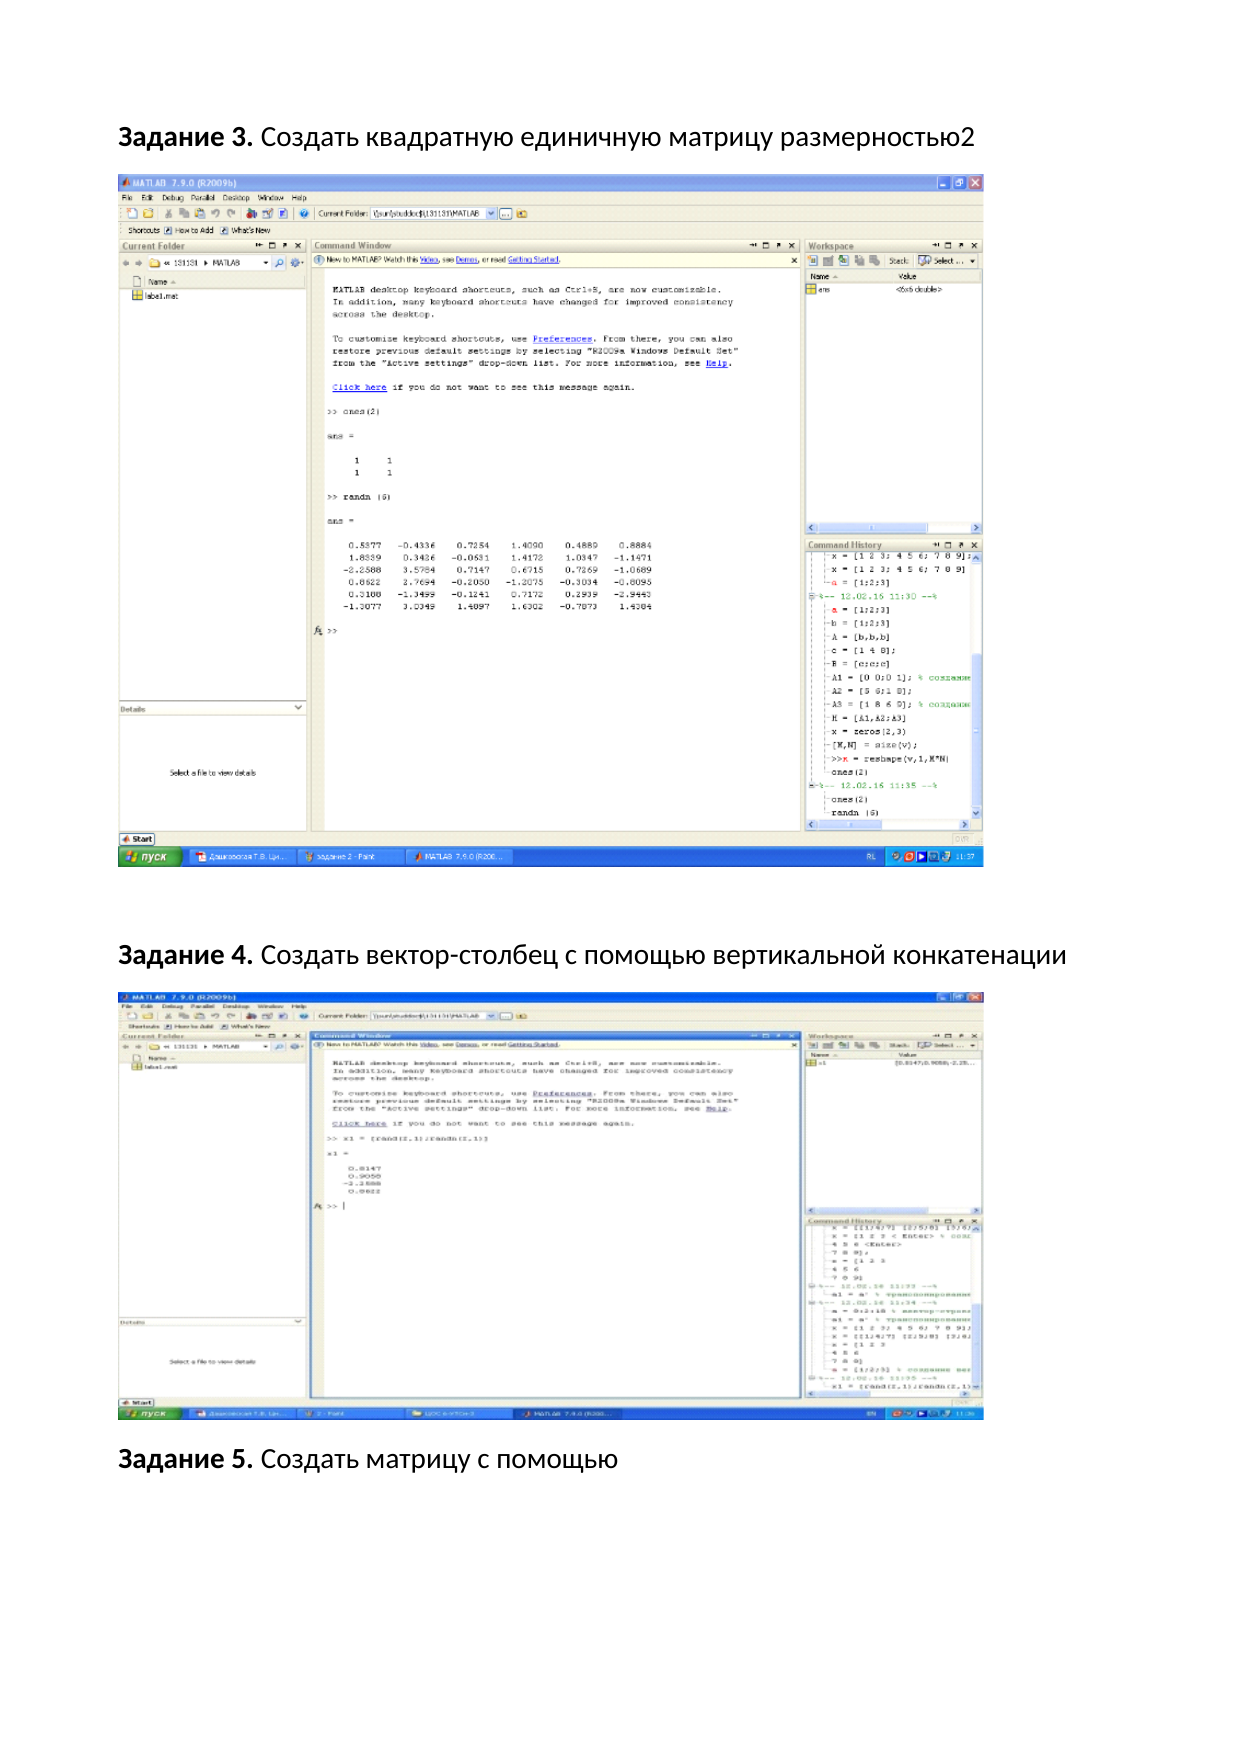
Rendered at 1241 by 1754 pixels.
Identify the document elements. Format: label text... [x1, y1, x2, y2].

text Задание 5. Создать матрицу с помощью [118, 1440, 1122, 1476]
text Задание 4. Создать вектор-столбец с помощью вертикальной конкатенации [118, 936, 1122, 972]
text Задание 3. Создать квадратную единичную матрицу размерностью2 [118, 118, 1122, 154]
